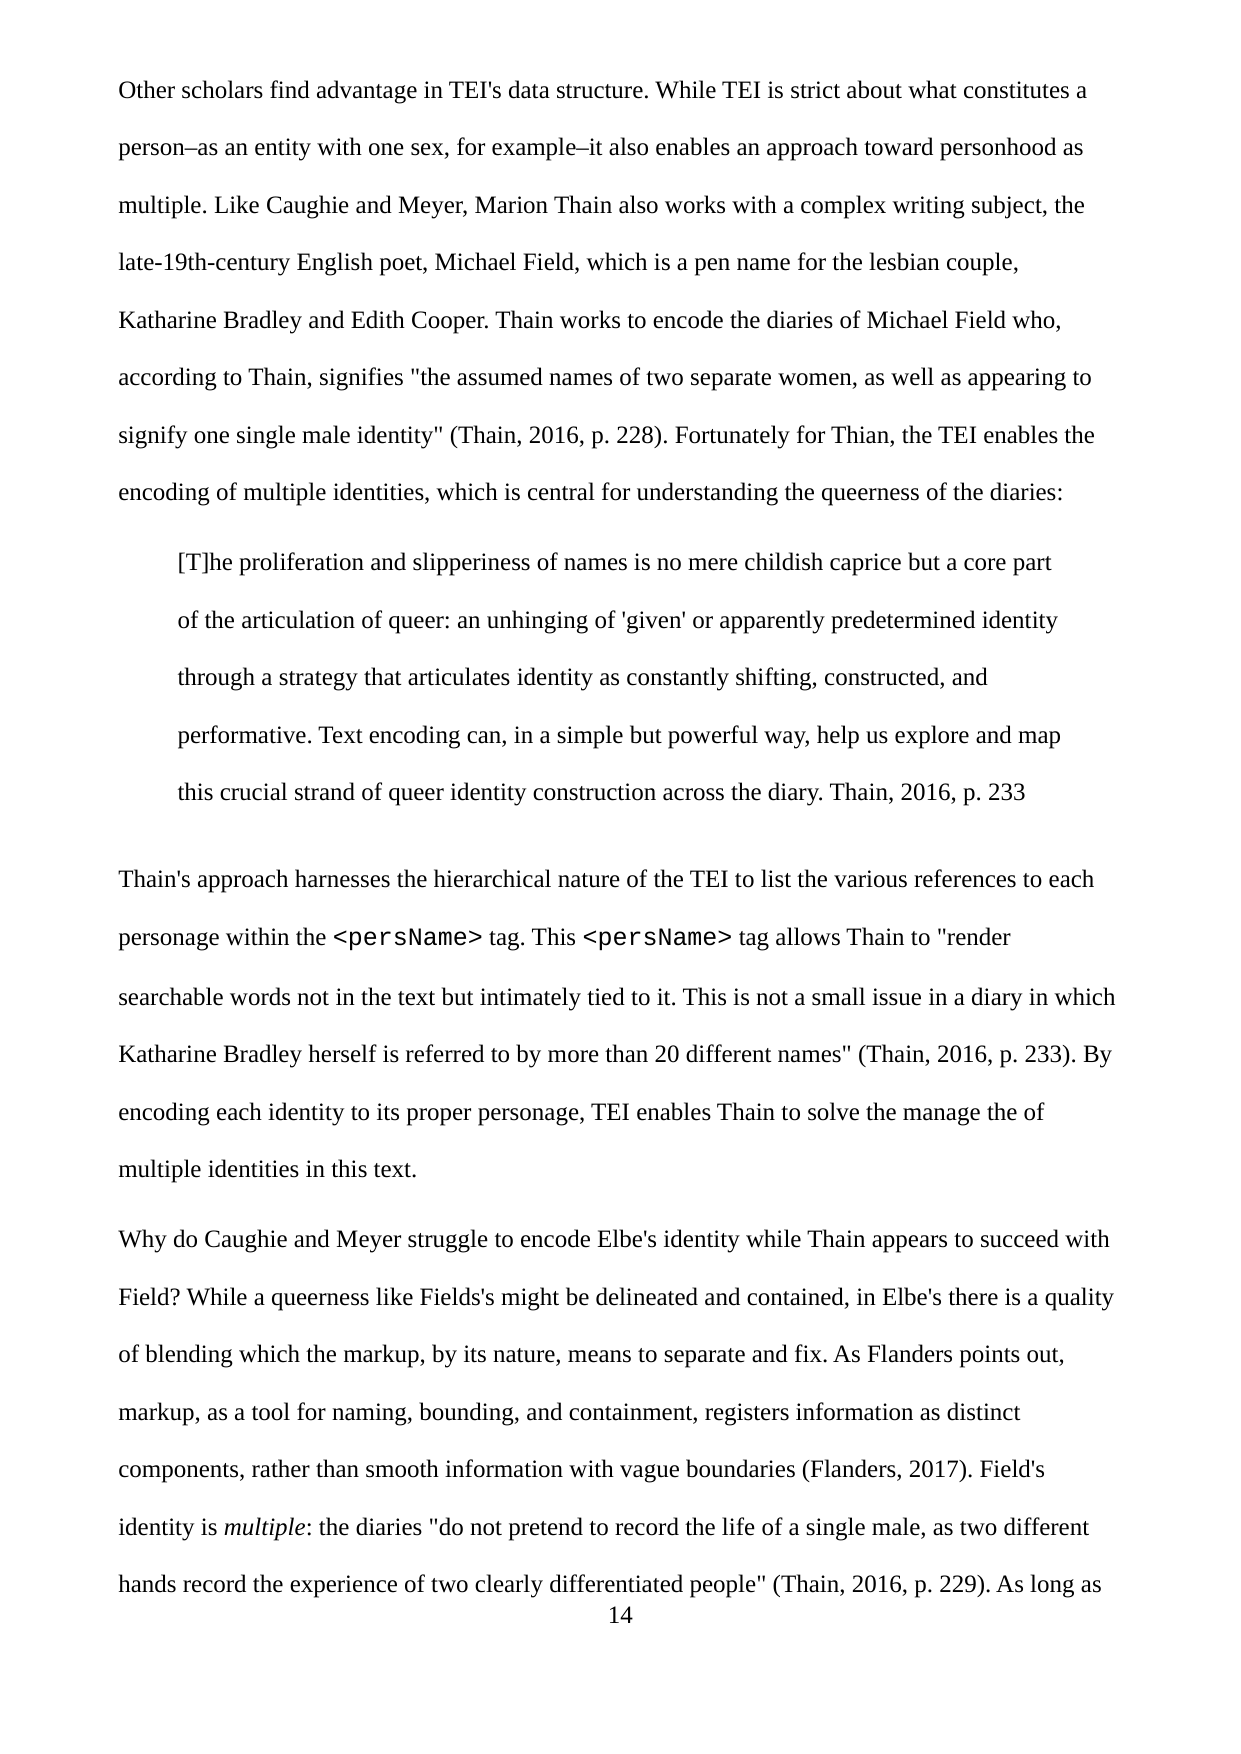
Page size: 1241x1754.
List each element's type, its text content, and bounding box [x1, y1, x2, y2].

text [T]he proliferation and slipperiness of names is no mere childish caprice but a core part of the articulation of queer: an unhinging of 'given' or apparently predetermined identity through a strategy that articulates identity as constantly shifting, constructed, and performative. Text encoding can, in a simple but powerful way, help us explore and map this crucial strand of queer identity construction across the diary. Thain, 2016, p. 233 [177, 547, 1063, 806]
text Thain's approach harnesses the hierarchical nature of the TEI to list the various references to each personage within the <persName> tag. This <persName> tag allows Thain to "render searchable words not in the text but intimately tied to it. This is not a small issue in a diary in which Katharine Bradley herself is referred to by more than 20 different names" (Thain, 2016, p. 233). By encoding each identity to its proper personage, TEI enables Thain to solve the manage the of multiple identities in this text. [118, 864, 1122, 1183]
text Why do Caughie and Meyer struggle to encode Elbe's identity while Thain appears to succeed with Field? While a queerness like Fields's might be delineated and contained, in Elbe's there is a quality of blending which the markup, by its nature, means to separate and fix. As Flanders points out, markup, as a tool for naming, bounding, and containment, registers information as distinct components, rather than smooth information with vague boundaries (Flanders, 2017). Field's identity is multiple: the diaries "do not pretend to record the life of a single male, as two different hands record the experience of two clearly differentiated people" (Thain, 2016, p. 229). As long as [118, 1224, 1122, 1598]
text Other scholars find advantage in TEI's data structure. While TEI is strict about what constitutes a person–as an entity with one sex, for example–it also enables an approach toward personhood as multiple. Like Caughie and Meyer, Marion Thain also works with a complex writing subject, the late-19th-century English poet, Michael Field, which is a pen name for the lesbian couple, Katharine Bradley and Edith Cooper. Thain works to encode the diaries of Michael Field who, according to Thain, signifies "the assumed names of two separate women, as well as appearing to signify one single male identity" (Thain, 2016, p. 228). Fortunately for Thian, the TEI enables the encoding of multiple identities, which is central for understanding the queerness of the diaries: [118, 75, 1122, 506]
